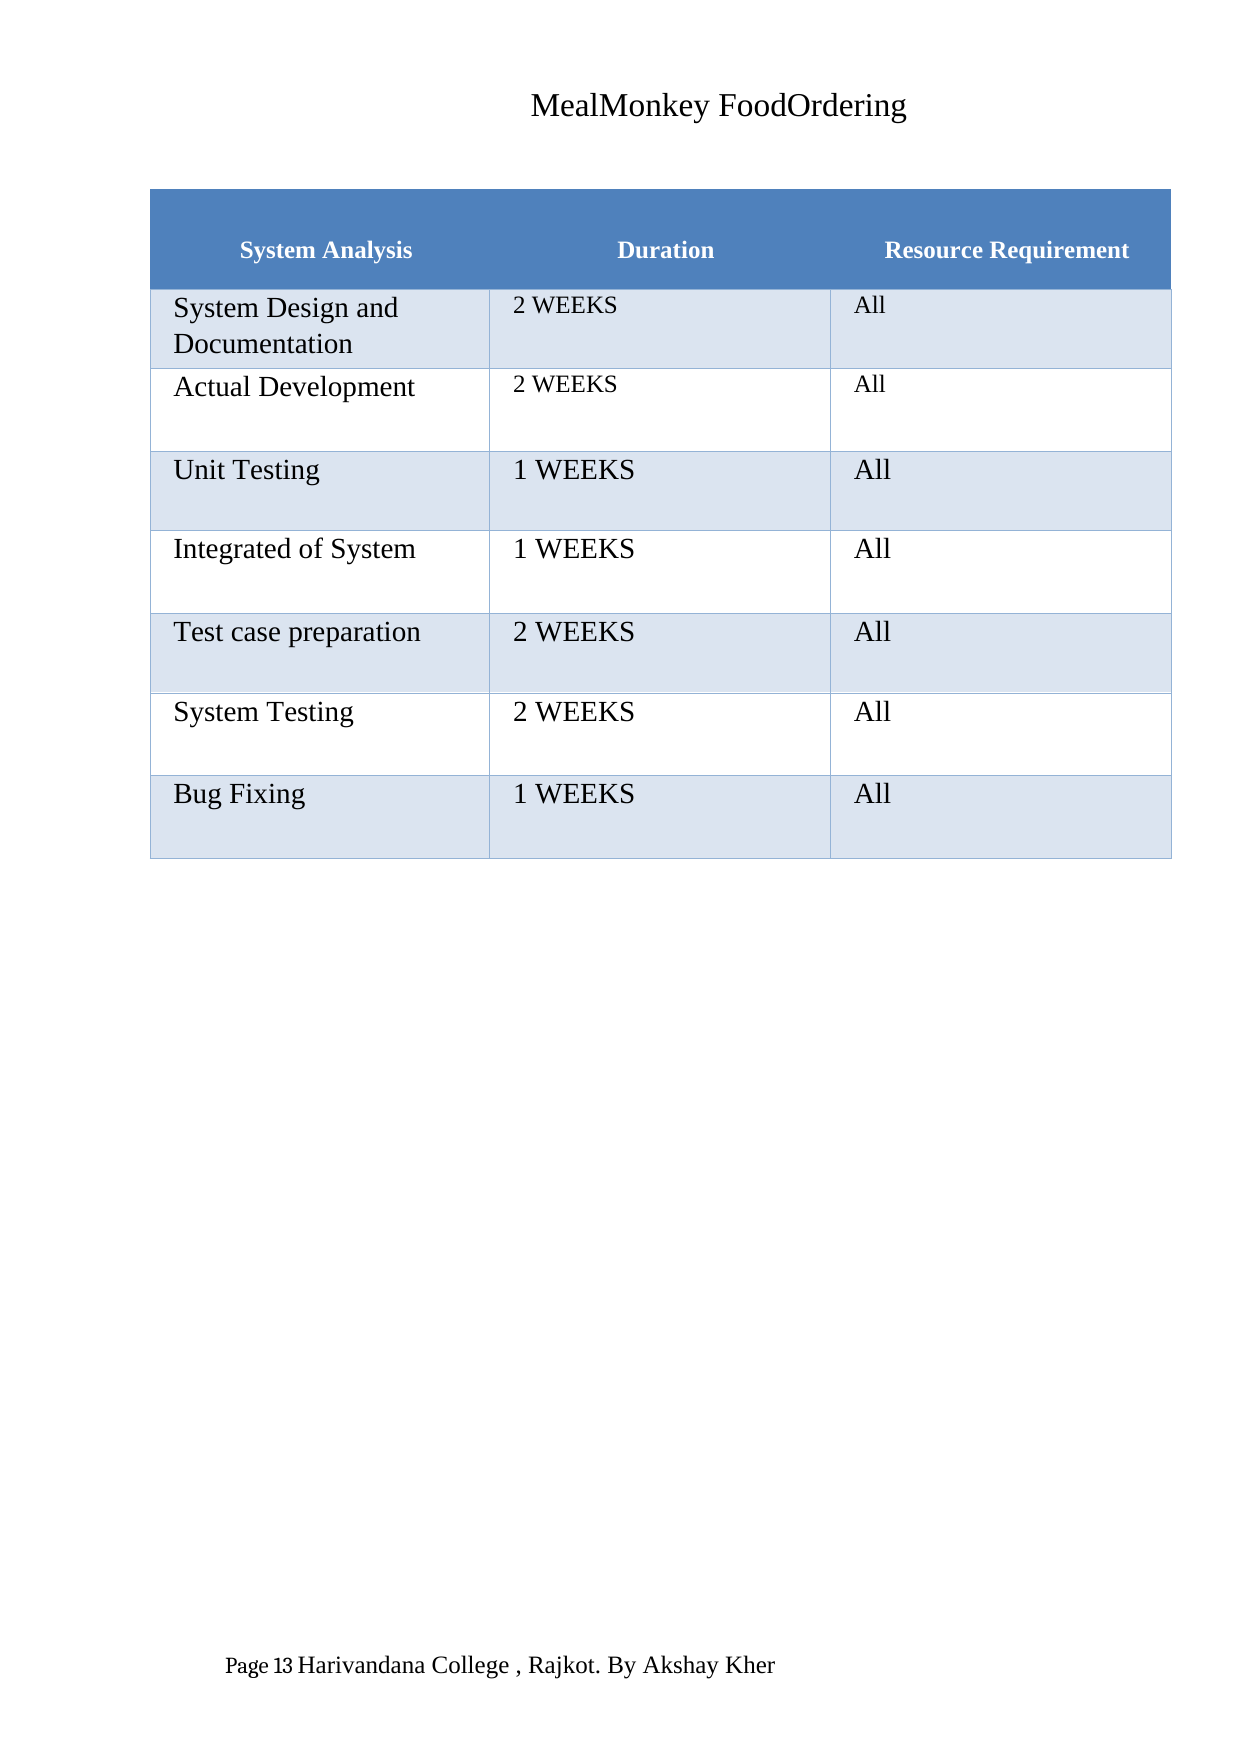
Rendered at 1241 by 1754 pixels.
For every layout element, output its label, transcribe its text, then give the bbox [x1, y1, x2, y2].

table_header System Analysis [150, 189, 490, 289]
table_cell Test case preparation [151, 614, 489, 692]
table_cell 2 WEEKS [490, 290, 830, 368]
table_cell All [831, 369, 1171, 451]
table_cell All [831, 776, 1171, 858]
table_cell 2 WEEKS [490, 614, 830, 692]
table_cell System Testing [151, 694, 489, 775]
table_header Resource Requirement [831, 189, 1171, 289]
table_cell Actual Development [151, 369, 489, 451]
table_cell All [831, 694, 1171, 775]
table_cell 1 WEEKS [490, 531, 830, 613]
table_cell 2 WEEKS [490, 694, 830, 775]
table_cell 2 WEEKS [490, 369, 830, 451]
table_cell Bug Fixing [151, 776, 489, 858]
table_cell 1 WEEKS [490, 776, 830, 858]
table_cell All [831, 290, 1171, 368]
table_cell All [831, 614, 1171, 692]
table_cell All [831, 452, 1171, 530]
table_header Duration [490, 189, 831, 289]
table_cell Integrated of System [151, 531, 489, 613]
table_cell System Design and Documentation [151, 290, 489, 368]
table_cell All [831, 531, 1171, 613]
table_cell 1 WEEKS [490, 452, 830, 530]
table_cell Unit Testing [151, 452, 489, 530]
